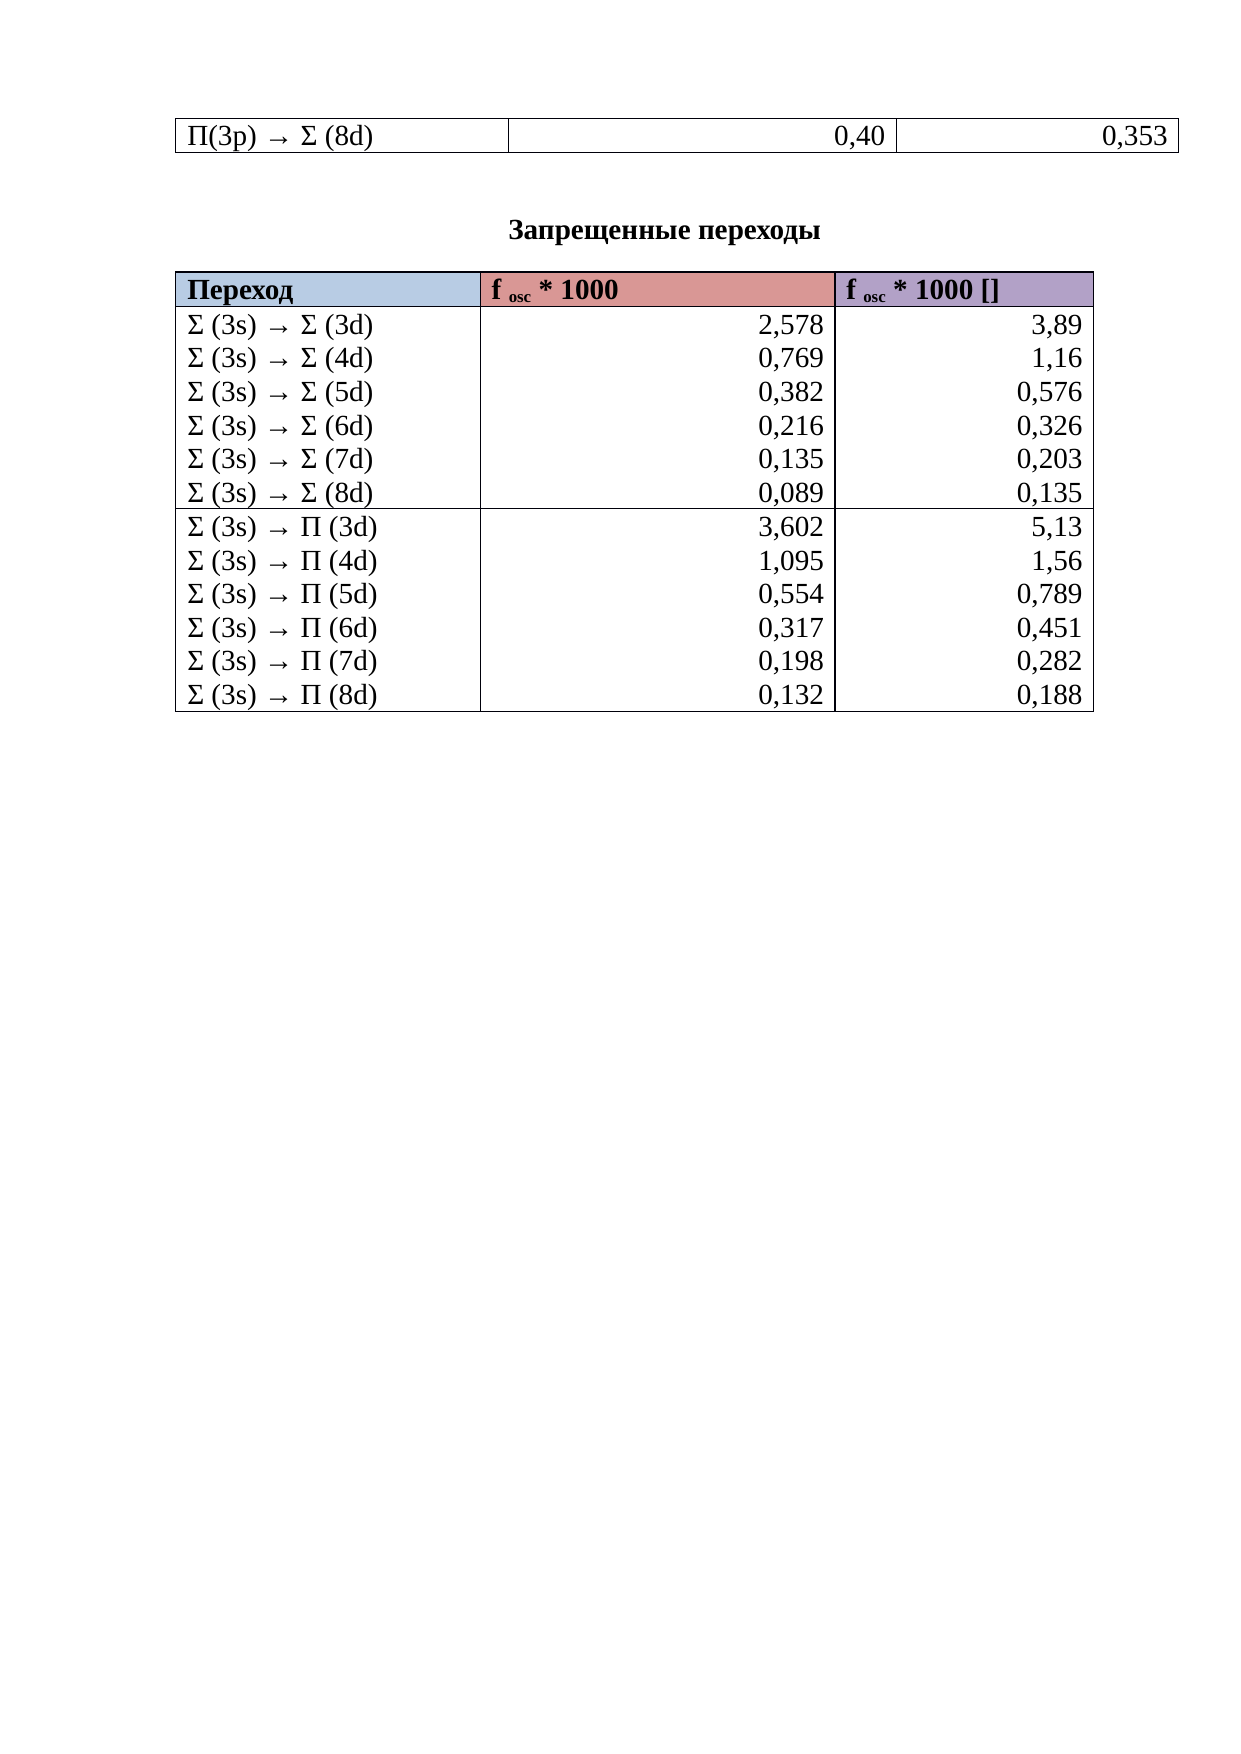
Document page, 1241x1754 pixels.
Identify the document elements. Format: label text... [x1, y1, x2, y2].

text Запрещенные переходы [177, 212, 1152, 246]
table_cell 0,353 [897, 119, 1178, 152]
table_cell Σ (3s) → Σ (4d) [176, 341, 480, 374]
table_header Переход [176, 273, 480, 306]
table_cell 0,769 [481, 341, 834, 374]
table_cell 0,789 [836, 576, 1093, 610]
table_cell П(3p) → Σ (8d) [176, 119, 508, 152]
table_cell 0,451 [836, 610, 1093, 643]
table_cell Σ (3s) → Σ (3d) [176, 307, 480, 341]
table_header f osc * 1000 [] [836, 273, 1093, 306]
table_cell 3,89 [836, 307, 1093, 341]
table_cell 1,095 [481, 543, 834, 576]
table_cell 0,198 [481, 644, 834, 677]
table_cell Σ (3s) → Σ (5d) [176, 374, 480, 408]
table_cell 0,188 [836, 677, 1093, 711]
table_cell 1,16 [836, 341, 1093, 374]
table_cell 0,317 [481, 610, 834, 643]
table_cell Σ (3s) → Σ (7d) [176, 441, 480, 475]
table_cell 3,602 [481, 509, 834, 543]
table_cell 2,578 [481, 307, 834, 341]
table_cell Σ (3s) → П (7d) [176, 644, 480, 677]
table_cell 0,554 [481, 576, 834, 610]
table_cell Σ (3s) → П (8d) [176, 677, 480, 711]
table_cell Σ (3s) → П (3d) [176, 509, 480, 543]
table_cell 0,135 [836, 475, 1093, 508]
table_cell 0,576 [836, 374, 1093, 408]
table_cell Σ (3s) → П (4d) [176, 543, 480, 576]
table_cell Σ (3s) → П (5d) [176, 576, 480, 610]
table_cell 0,326 [836, 408, 1093, 441]
table_cell 5,13 [836, 509, 1093, 543]
table_cell 0,216 [481, 408, 834, 441]
table_cell 0,382 [481, 374, 834, 408]
table_cell 0,132 [481, 677, 834, 711]
table_header f osc * 1000 [481, 273, 834, 306]
table_cell Σ (3s) → Σ (6d) [176, 408, 480, 441]
table_cell 0,135 [481, 441, 834, 475]
table_cell 0,089 [481, 475, 834, 508]
table_cell 0,282 [836, 644, 1093, 677]
table_cell 0,40 [509, 119, 896, 152]
table_cell 1,56 [836, 543, 1093, 576]
table_cell 0,203 [836, 441, 1093, 475]
table_cell Σ (3s) → П (6d) [176, 610, 480, 643]
table_cell Σ (3s) → Σ (8d) [176, 475, 480, 508]
